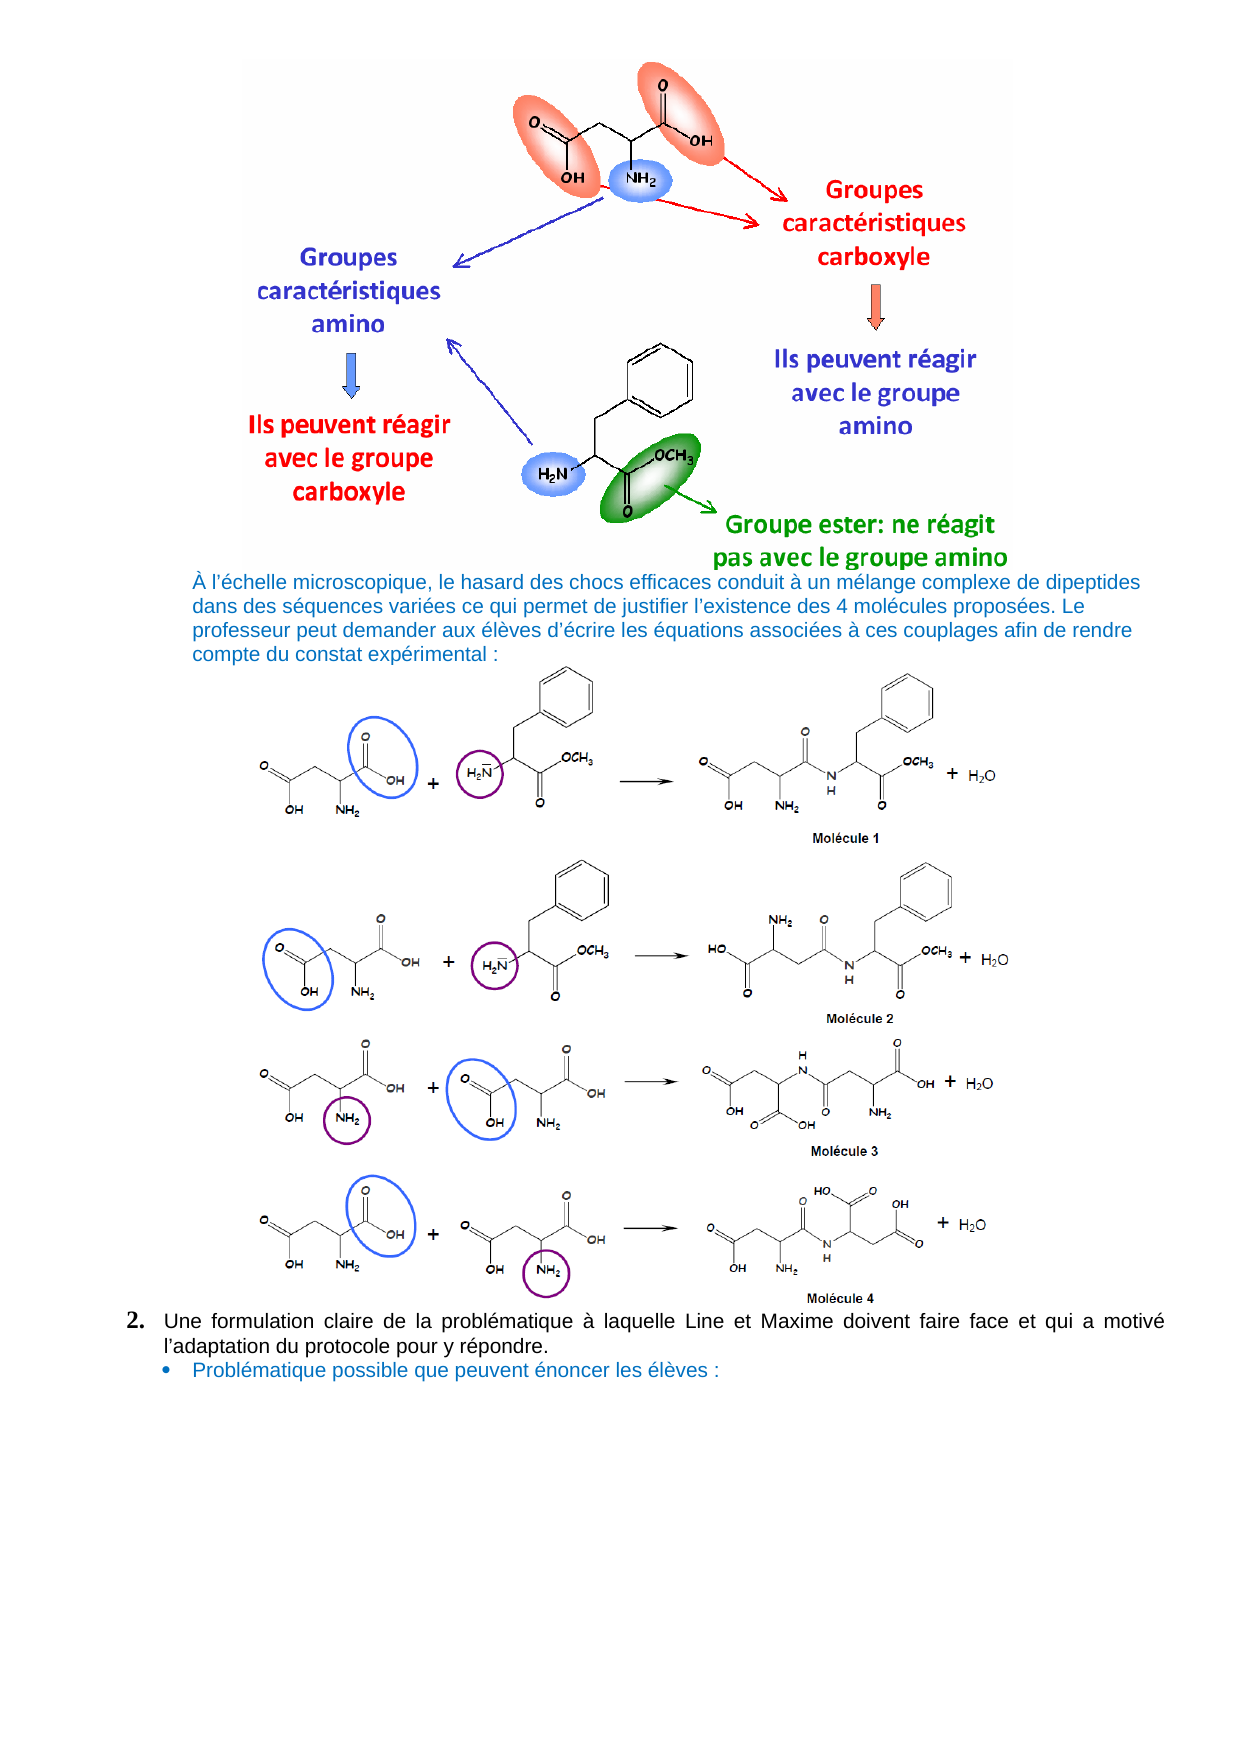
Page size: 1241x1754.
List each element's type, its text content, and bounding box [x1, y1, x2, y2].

list Une formulation claire de la problématique à laquelle Line et Maxime doivent faire face et qui a motivé l’adaptation du protocole pour y répondre. [126, 1305, 1166, 1357]
picture [245, 665, 1010, 1305]
picture [242, 59, 1013, 570]
text À l’échelle microscopique, le hasard des chocs efficaces conduit à un mélange complexe de dipeptides dans des séquences variées ce qui permet de justifier l’existence des 4 molécules proposées. Le professeur peut demander aux élèves d’écrire les équations associées à ces couplages afin de rendre compte du constat expérimental : [192, 569, 1166, 665]
list Problématique possible que peuvent énoncer les élèves : [162, 1357, 1166, 1381]
